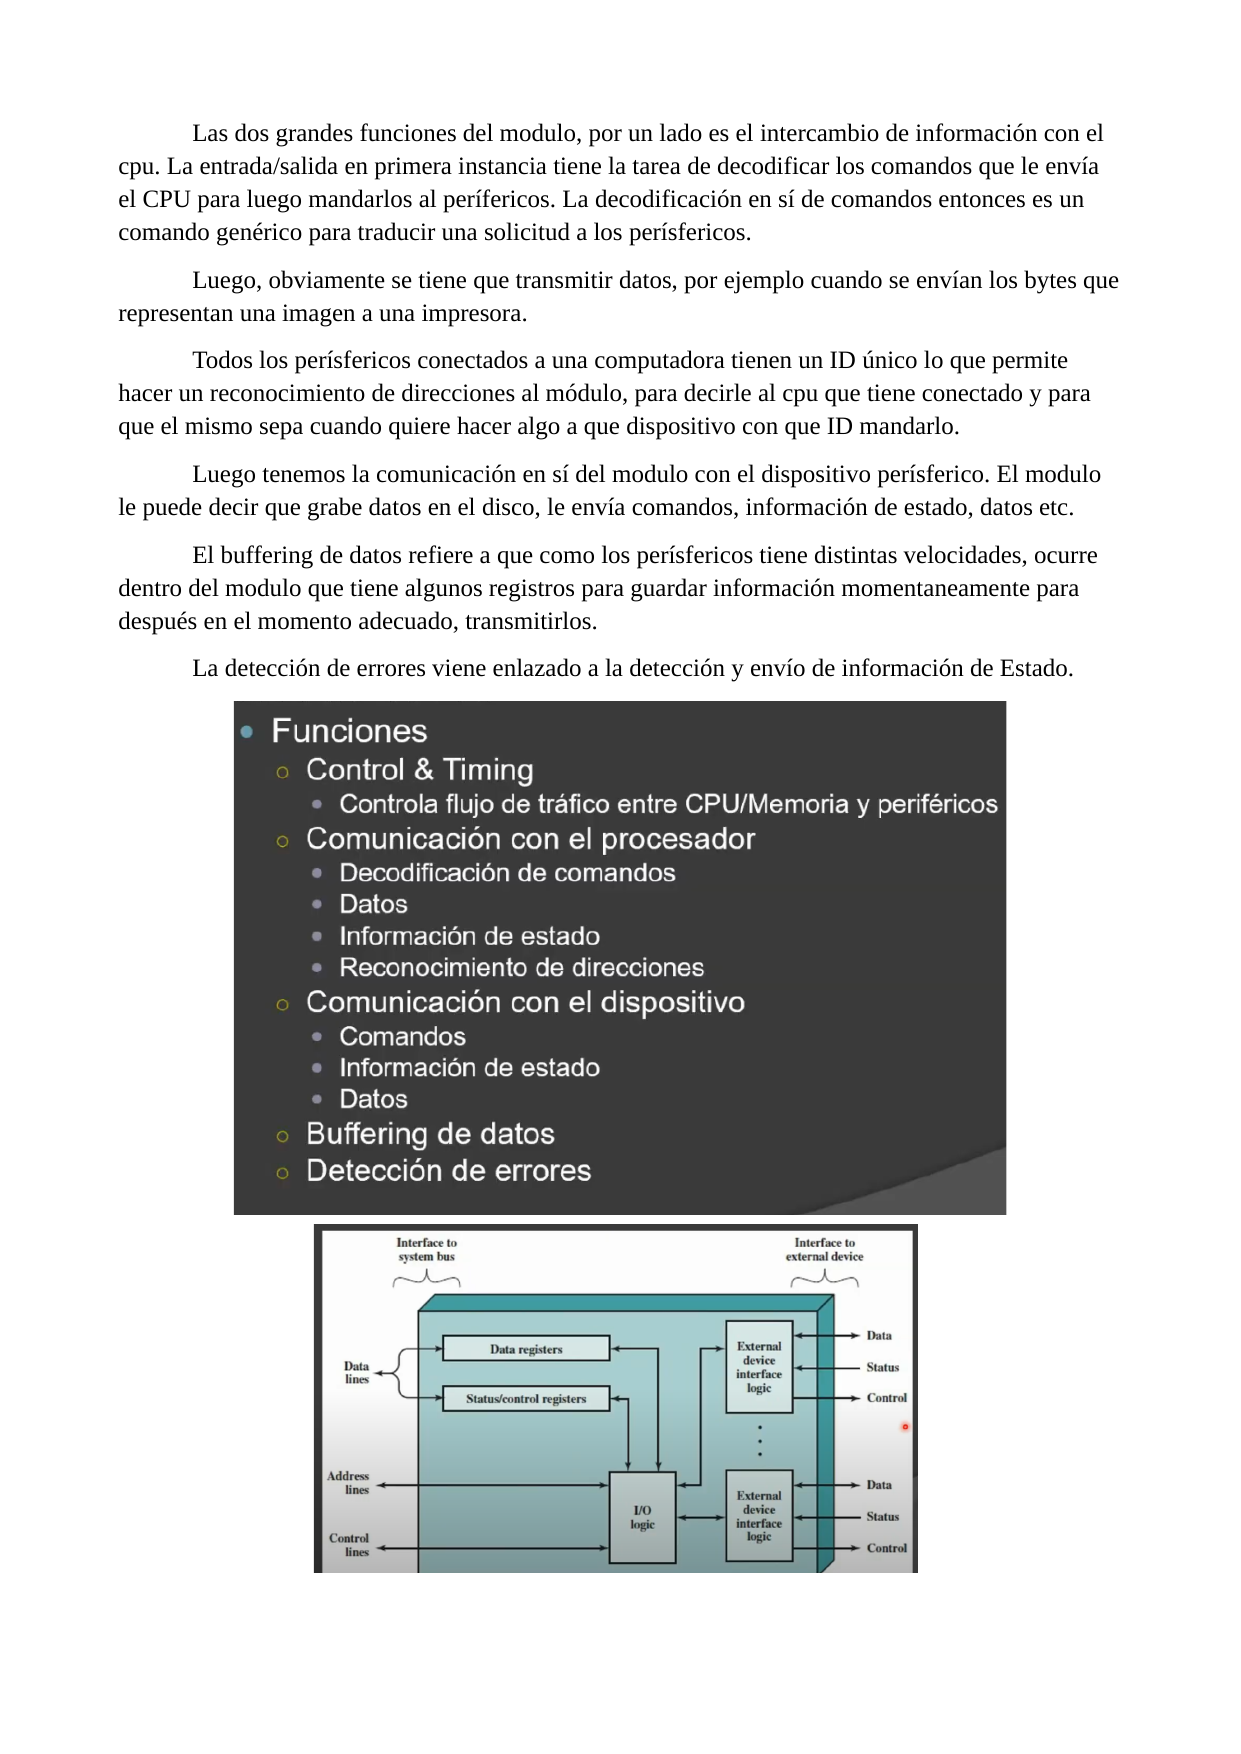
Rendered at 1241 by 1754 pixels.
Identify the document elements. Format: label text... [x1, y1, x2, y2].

picture [233, 701, 1007, 1215]
text Luego tenemos la comunicación en sí del modulo con el dispositivo perísferico. El modulo le puede decir que grabe datos en el disco, le envía comandos, información de estado, datos etc. [118, 459, 1122, 521]
text El buffering de datos refiere a que como los perísfericos tiene distintas velocidades, ocurre dentro del modulo que tiene algunos registros para guardar información momentaneamente para después en el momento adecuado, transmitirlos. [118, 540, 1122, 634]
text Todos los perísfericos conectados a una computadora tienen un ID único lo que permite hacer un reconocimiento de direcciones al módulo, para decirle al cpu que tiene conectado y para que el mismo sepa cuando quiere hacer algo a que dispositivo con que ID mandarlo. [118, 345, 1122, 440]
picture [313, 1224, 918, 1573]
text Las dos grandes funciones del modulo, por un lado es el intercambio de información con el cpu. La entrada/salida en primera instancia tiene la tarea de decodificar los comandos que le envía el CPU para luego mandarlos al perífericos. La decodificación en sí de comandos entonces es un comando genérico para traducir una solicitud a los perísfericos. [118, 118, 1122, 246]
text Luego, obviamente se tiene que transmitir datos, por ejemplo cuando se envían los bytes que representan una imagen a una impresora. [118, 265, 1122, 327]
text La detección de errores viene enlazado a la detección y envío de información de Estado. [118, 653, 1122, 682]
